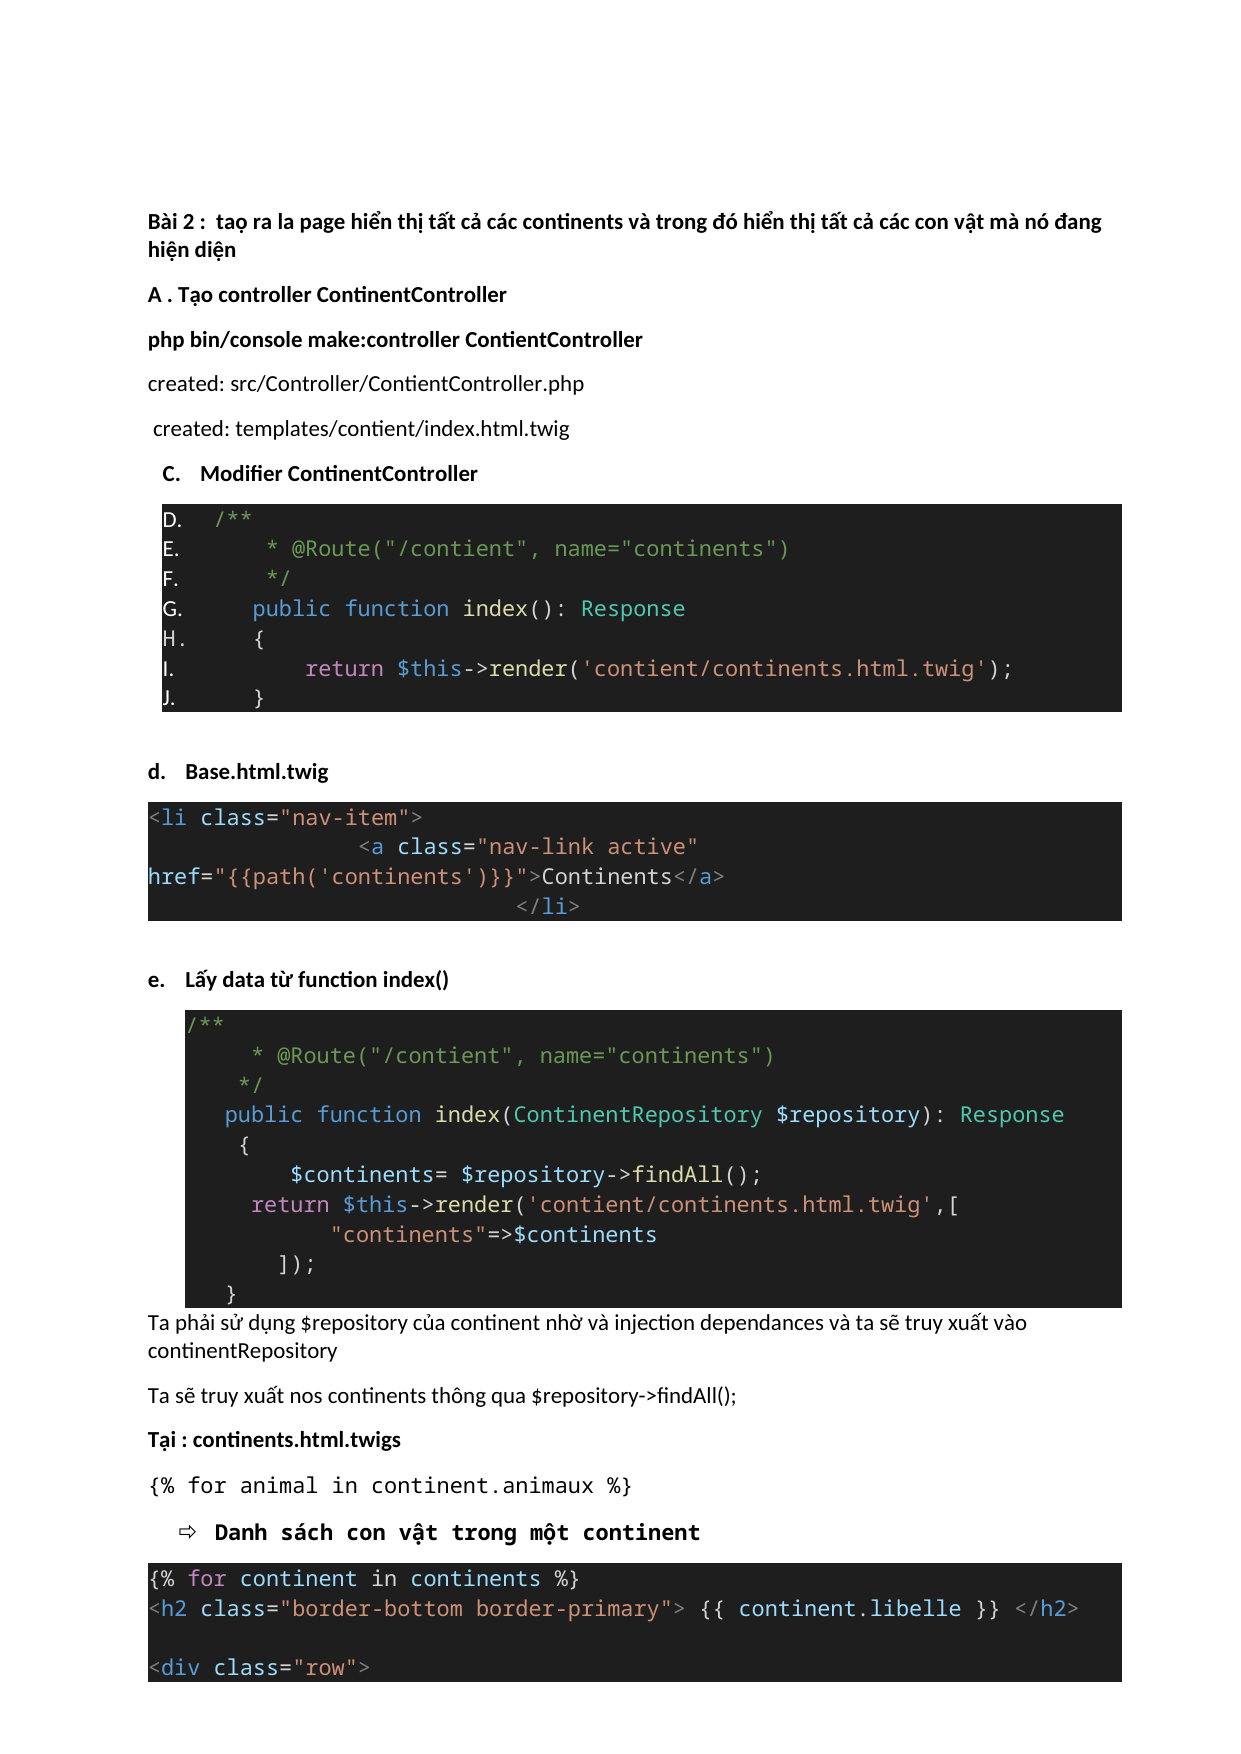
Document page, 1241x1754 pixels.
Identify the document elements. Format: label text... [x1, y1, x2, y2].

list */ [162, 563, 1122, 593]
text <div class="row"> [148, 1652, 1122, 1682]
list ]); [185, 1248, 1122, 1278]
text Ta phải sử dụng $repository của continent nhờ và injection dependances và ta sẽ truy xuất vào continentRepository [148, 1308, 1122, 1364]
text A . Tạo controller ContinentController [148, 280, 1122, 308]
text {% for continent in continents %} [148, 1563, 1122, 1593]
text created: src/Controller/ContientController.php [148, 369, 1122, 398]
text php bin/console make:controller ContientController [148, 325, 1122, 353]
list $continents= $repository->findAll(); [185, 1159, 1122, 1189]
list Base.html.twig [148, 757, 1122, 785]
text Ta sẽ truy xuất nos continents thông qua $repository->findAll(); [148, 1381, 1122, 1409]
list * @Route("/contient", name="continents") [162, 533, 1122, 563]
list public function index(): Response [162, 593, 1122, 623]
list /** [185, 1010, 1122, 1040]
list /** [162, 504, 1122, 533]
list } [162, 682, 1122, 712]
text <li class="nav-item"> [148, 802, 1122, 831]
list { [185, 1129, 1122, 1159]
list { [162, 623, 1122, 653]
text </li> [148, 891, 1122, 921]
list "continents"=>$continents [185, 1219, 1122, 1248]
list Modifier ContinentController [162, 459, 1122, 487]
text <a class="nav-link active" href="{{path('continents')}}">Continents</a> [148, 831, 1122, 891]
list return $this->render('contient/continents.html.twig'); [162, 653, 1122, 682]
list public function index(ContinentRepository $repository): Response [185, 1099, 1122, 1129]
list Lấy data từ function index() [148, 965, 1122, 993]
text {% for animal in continent.animaux %} [148, 1470, 1122, 1500]
list */ [185, 1070, 1122, 1099]
text Bài 2 : taọ ra la page hiển thị tất cả các continents và trong đó hiển thị tất cả các con vật mà nó đang hiện diện [148, 207, 1122, 263]
text created: templates/contient/index.html.twig [148, 414, 1122, 442]
text <h2 class="border-bottom border-primary"> {{ continent.libelle }} </h2> [148, 1593, 1122, 1623]
list return $this->render('contient/continents.html.twig',[ [185, 1189, 1122, 1219]
text Tại : continents.html.twigs [148, 1425, 1122, 1453]
list } [185, 1278, 1122, 1308]
list Danh sách con vật trong một continent [177, 1517, 1122, 1546]
list * @Route("/contient", name="continents") [185, 1040, 1122, 1070]
